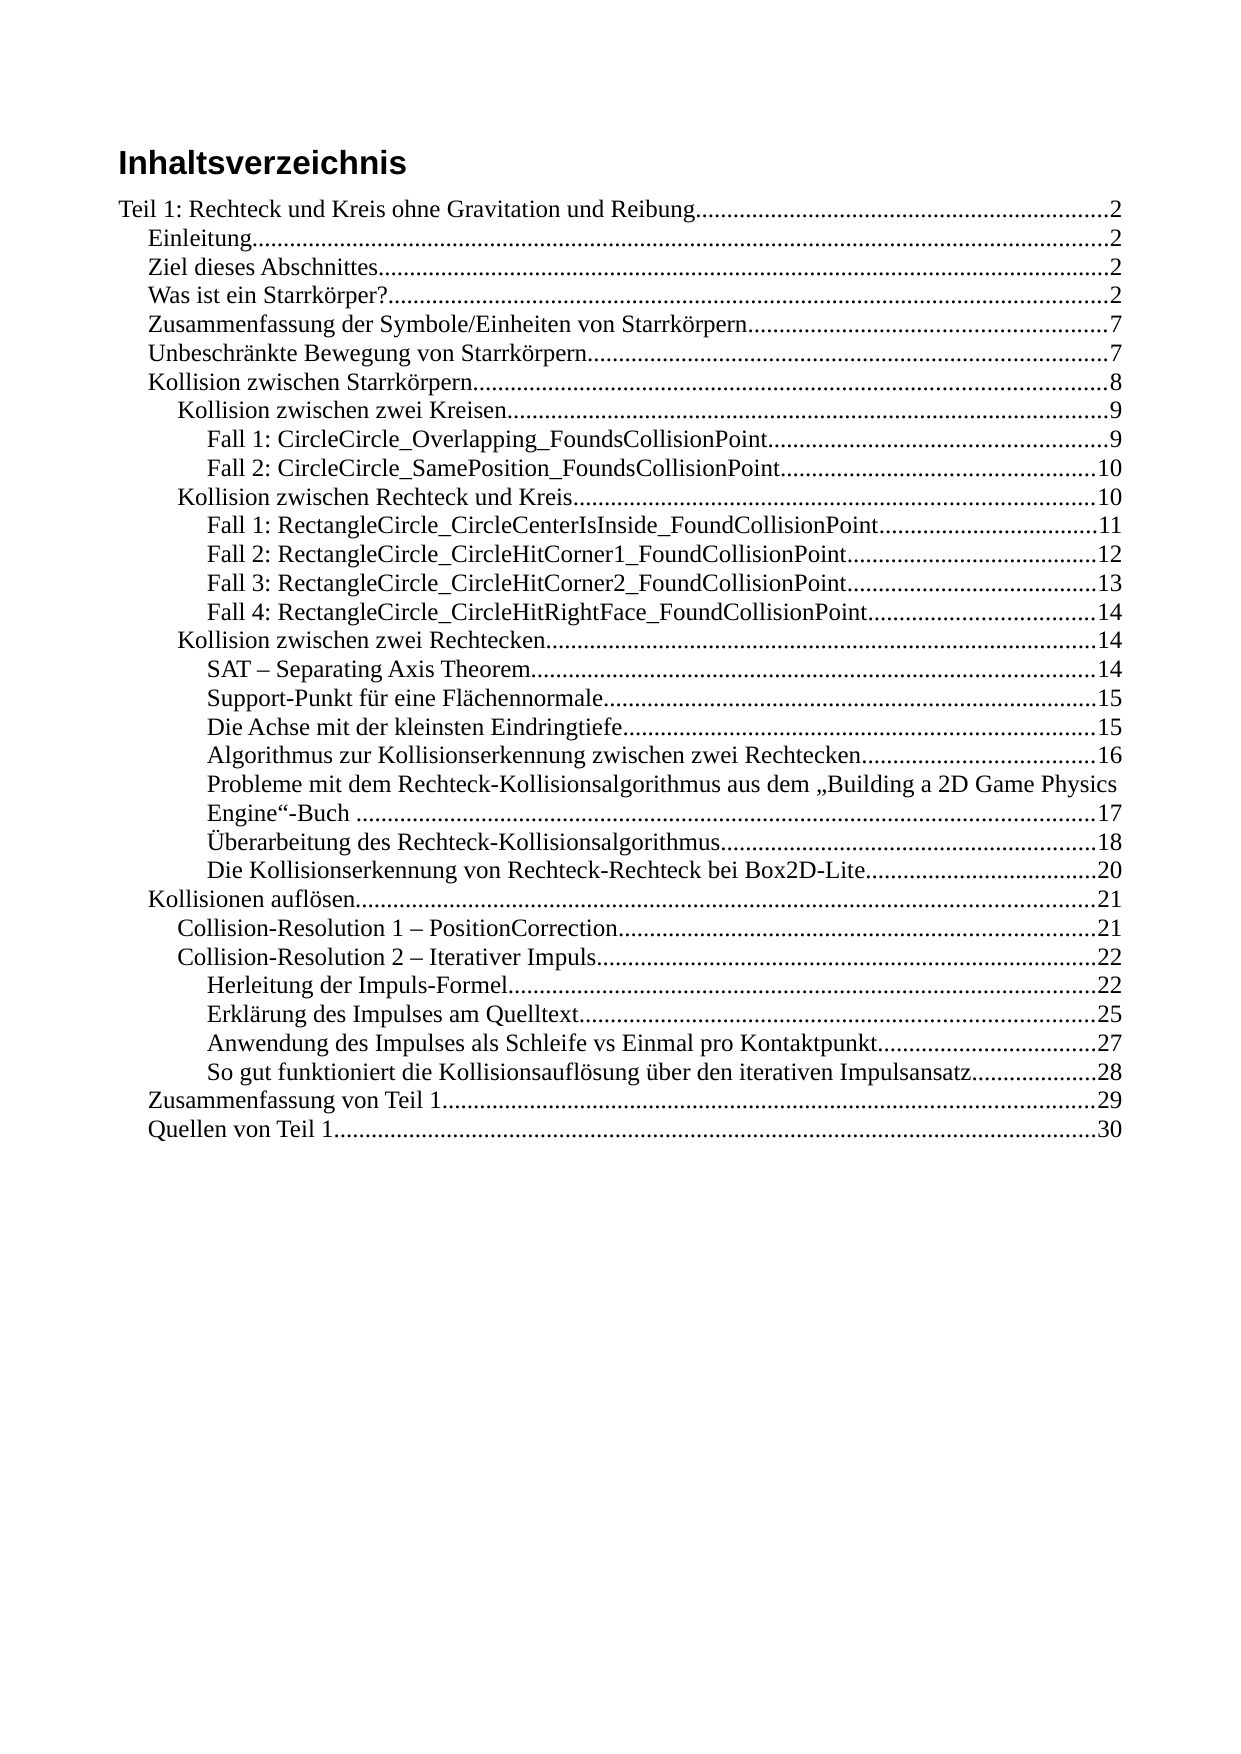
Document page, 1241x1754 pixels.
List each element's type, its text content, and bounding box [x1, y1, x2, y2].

text Algorithmus zur Kollisionserkennung zwischen zwei Rechtecken 16 [207, 740, 1122, 769]
text Fall 1: CircleCircle_Overlapping_FoundsCollisionPoint 9 [207, 424, 1122, 453]
text SAT – Separating Axis Theorem 14 [207, 654, 1122, 683]
text Überarbeitung des Rechteck-Kollisionsalgorithmus 18 [207, 827, 1122, 855]
text Fall 4: RectangleCircle_CircleHitRightFace_FoundCollisionPoint 14 [207, 597, 1122, 625]
text Kollision zwischen Rechteck und Kreis 10 [177, 482, 1122, 510]
text Collision-Resolution 2 – Iterativer Impuls 22 [177, 942, 1122, 970]
text Was ist ein Starrkörper? 2 [148, 280, 1122, 309]
text Anwendung des Impulses als Schleife vs Einmal pro Kontaktpunkt 27 [207, 1028, 1122, 1057]
text Die Achse mit der kleinsten Eindringtiefe 15 [207, 712, 1122, 740]
text Kollision zwischen Starrkörpern 8 [148, 367, 1122, 395]
text Herleitung der Impuls-Formel 22 [207, 970, 1122, 999]
text Ziel dieses Abschnittes 2 [148, 252, 1122, 280]
text So gut funktioniert die Kollisionsauflösung über den iterativen Impulsansatz 28 [207, 1057, 1122, 1085]
text Fall 2: CircleCircle_SamePosition_FoundsCollisionPoint 10 [207, 453, 1122, 482]
text Unbeschränkte Bewegung von Starrkörpern 7 [148, 338, 1122, 367]
text Probleme mit dem Rechteck-Kollisionsalgorithmus aus dem „Building a 2D Game Physics Engine“-Buch 17 [207, 769, 1122, 827]
text Support-Punkt für eine Flächennormale 15 [207, 683, 1122, 712]
text Collision-Resolution 1 – PositionCorrection 21 [177, 913, 1122, 942]
text Teil 1: Rechteck und Kreis ohne Gravitation und Reibung 2 [118, 194, 1122, 223]
text Fall 2: RectangleCircle_CircleHitCorner1_FoundCollisionPoint 12 [207, 539, 1122, 568]
text Quellen von Teil 1 30 [148, 1114, 1122, 1143]
text Fall 3: RectangleCircle_CircleHitCorner2_FoundCollisionPoint 13 [207, 568, 1122, 597]
text Die Kollisionserkennung von Rechteck-Rechteck bei Box2D-Lite 20 [207, 855, 1122, 884]
text Erklärung des Impulses am Quelltext 25 [207, 999, 1122, 1028]
text Zusammenfassung der Symbole/Einheiten von Starrkörpern 7 [148, 309, 1122, 338]
text Zusammenfassung von Teil 1 29 [148, 1085, 1122, 1114]
text Fall 1: RectangleCircle_CircleCenterIsInside_FoundCollisionPoint 11 [207, 510, 1122, 539]
text Einleitung 2 [148, 223, 1122, 252]
text Kollisionen auflösen 21 [148, 884, 1122, 913]
subtitle Inhaltsverzeichnis [118, 143, 1122, 182]
text Kollision zwischen zwei Rechtecken 14 [177, 625, 1122, 654]
text Kollision zwischen zwei Kreisen 9 [177, 395, 1122, 424]
